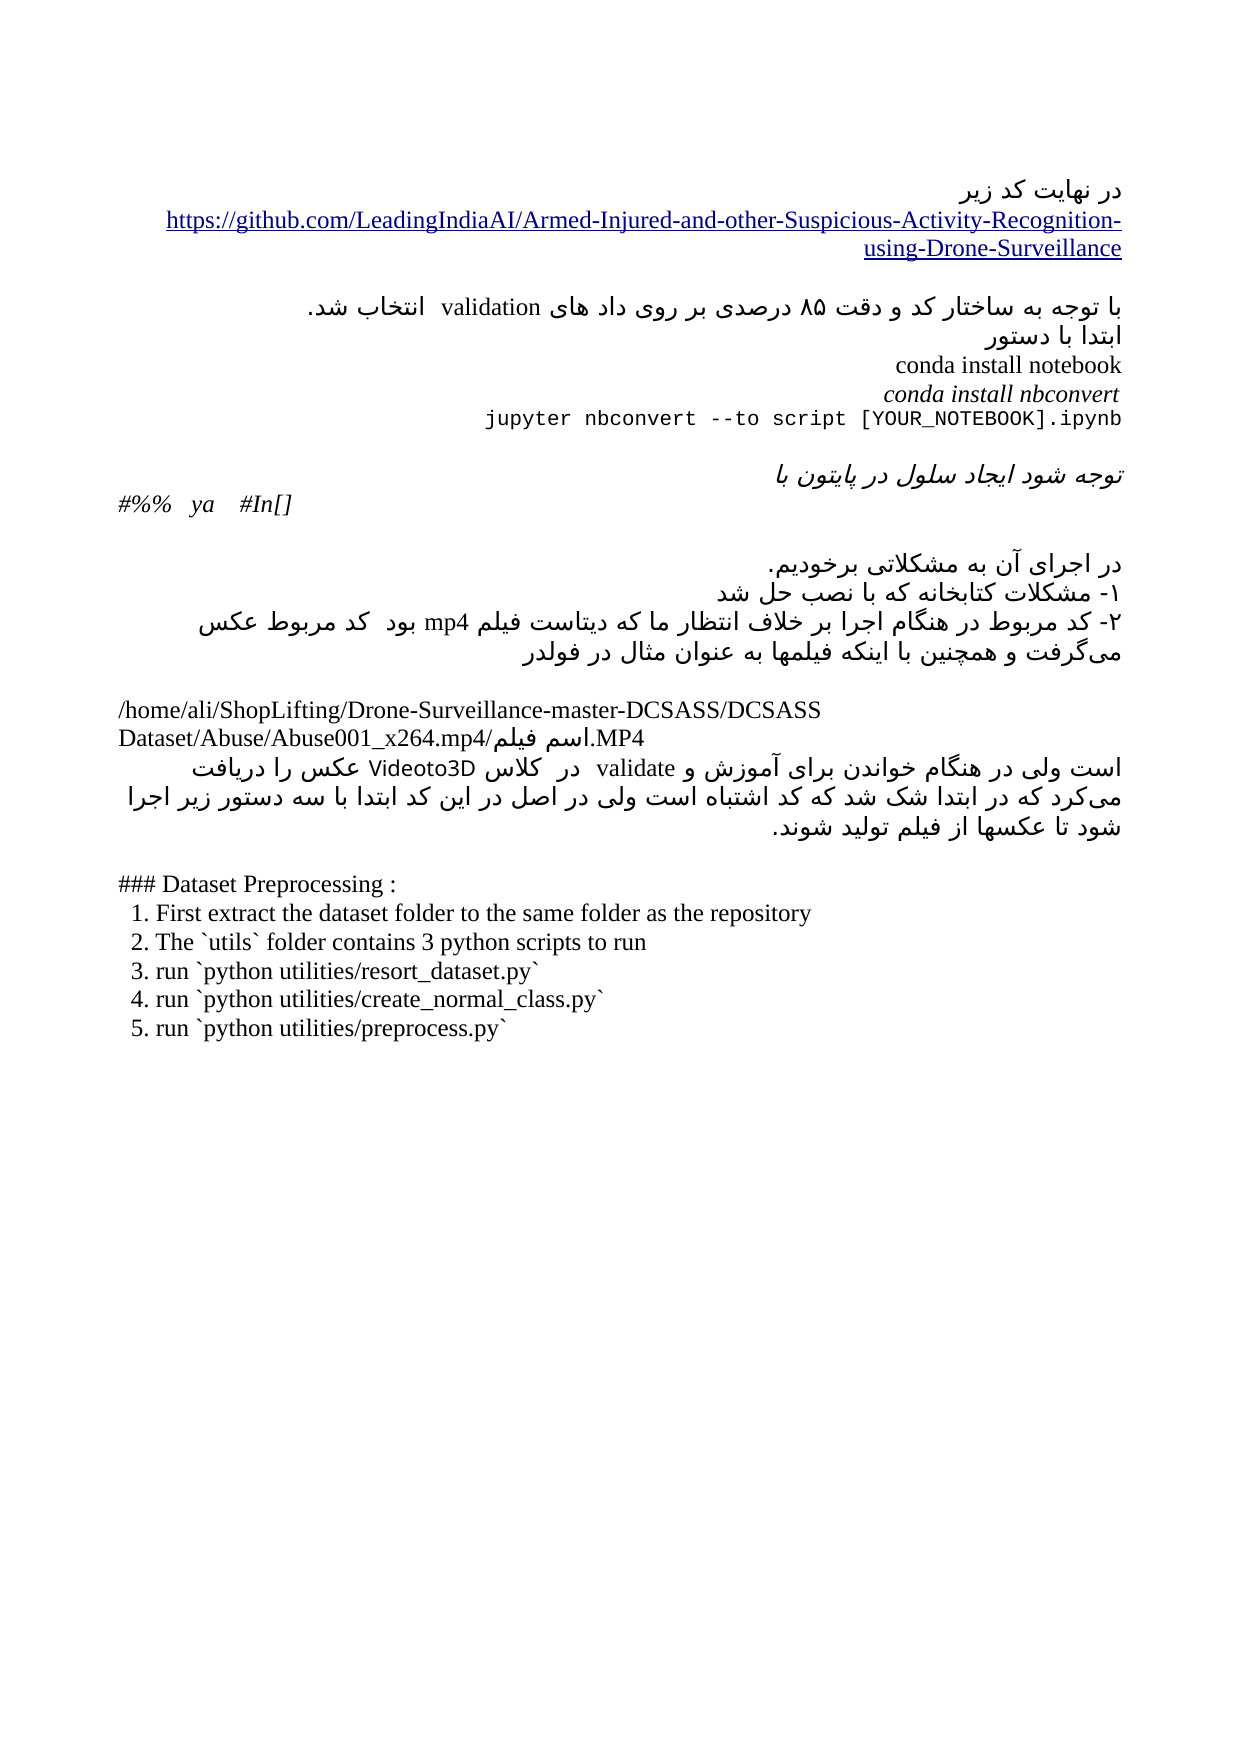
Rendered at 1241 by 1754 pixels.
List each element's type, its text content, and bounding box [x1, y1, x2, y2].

text در اجرای آن به مشکلاتی برخودیم. [118, 549, 1122, 578]
text conda install notebook [118, 350, 1122, 379]
text conda install nbconvert [118, 379, 1122, 408]
text jupyter nbconvert --to script [YOUR_NOTEBOOK].ipynb [118, 408, 1122, 432]
text توجه شود ایجاد سلول در پایتون با [118, 460, 1122, 489]
text با توجه به ساختار کد و دقت ۸۵ درصدی بر روی داد های validation انتخاب شد. [118, 292, 1122, 321]
text ### Dataset Preprocessing : [118, 869, 1122, 898]
text /home/ali/ShopLifting/Drone-Surveillance-master-DCSASS/DCSASS Dataset/Abuse/Abuse001_x264.mp4/اسم فیلم.MP4 [118, 695, 1122, 753]
text ۱- مشکلات کتابخانه که با نصب حل شد [118, 578, 1122, 607]
text ابتدا با دستور [118, 321, 1122, 350]
text 4. run `python utilities/create_normal_class.py` [118, 984, 1122, 1013]
text 1. First extract the dataset folder to the same folder as the repository [118, 898, 1122, 927]
text است ولی در هنگام خواندن برای آموزش و validate در کلاس Videoto3D عکس را دریافت می‌کرد که در ابتدا شک شد که کد اشتباه است ولی در اصل در این کد ابتدا با سه دستور زیر اجرا شود تا عکسها از فیلم تولید شوند. [118, 753, 1122, 841]
text در نهایت کد زیر [118, 176, 1122, 205]
text 3. run `python utilities/resort_dataset.py` [118, 956, 1122, 984]
text #%% ya #In[] [118, 489, 1122, 520]
text https://github.com/LeadingIndiaAI/Armed-Injured-and-other-Suspicious-Activity-Recognition-using-Drone-Surveillance [118, 205, 1122, 263]
text 2. The `utils` folder contains 3 python scripts to run [118, 927, 1122, 956]
text ۲- کد مربوط در هنگام اجرا بر خلاف انتظار ما که دیتاست فیلم mp4 بود کد مربوط عکس می‌گرفت و همچنین با اینکه فیلمها به عنوان مثال در فولدر [118, 607, 1122, 666]
text 5. run `python utilities/preprocess.py` [118, 1013, 1122, 1042]
